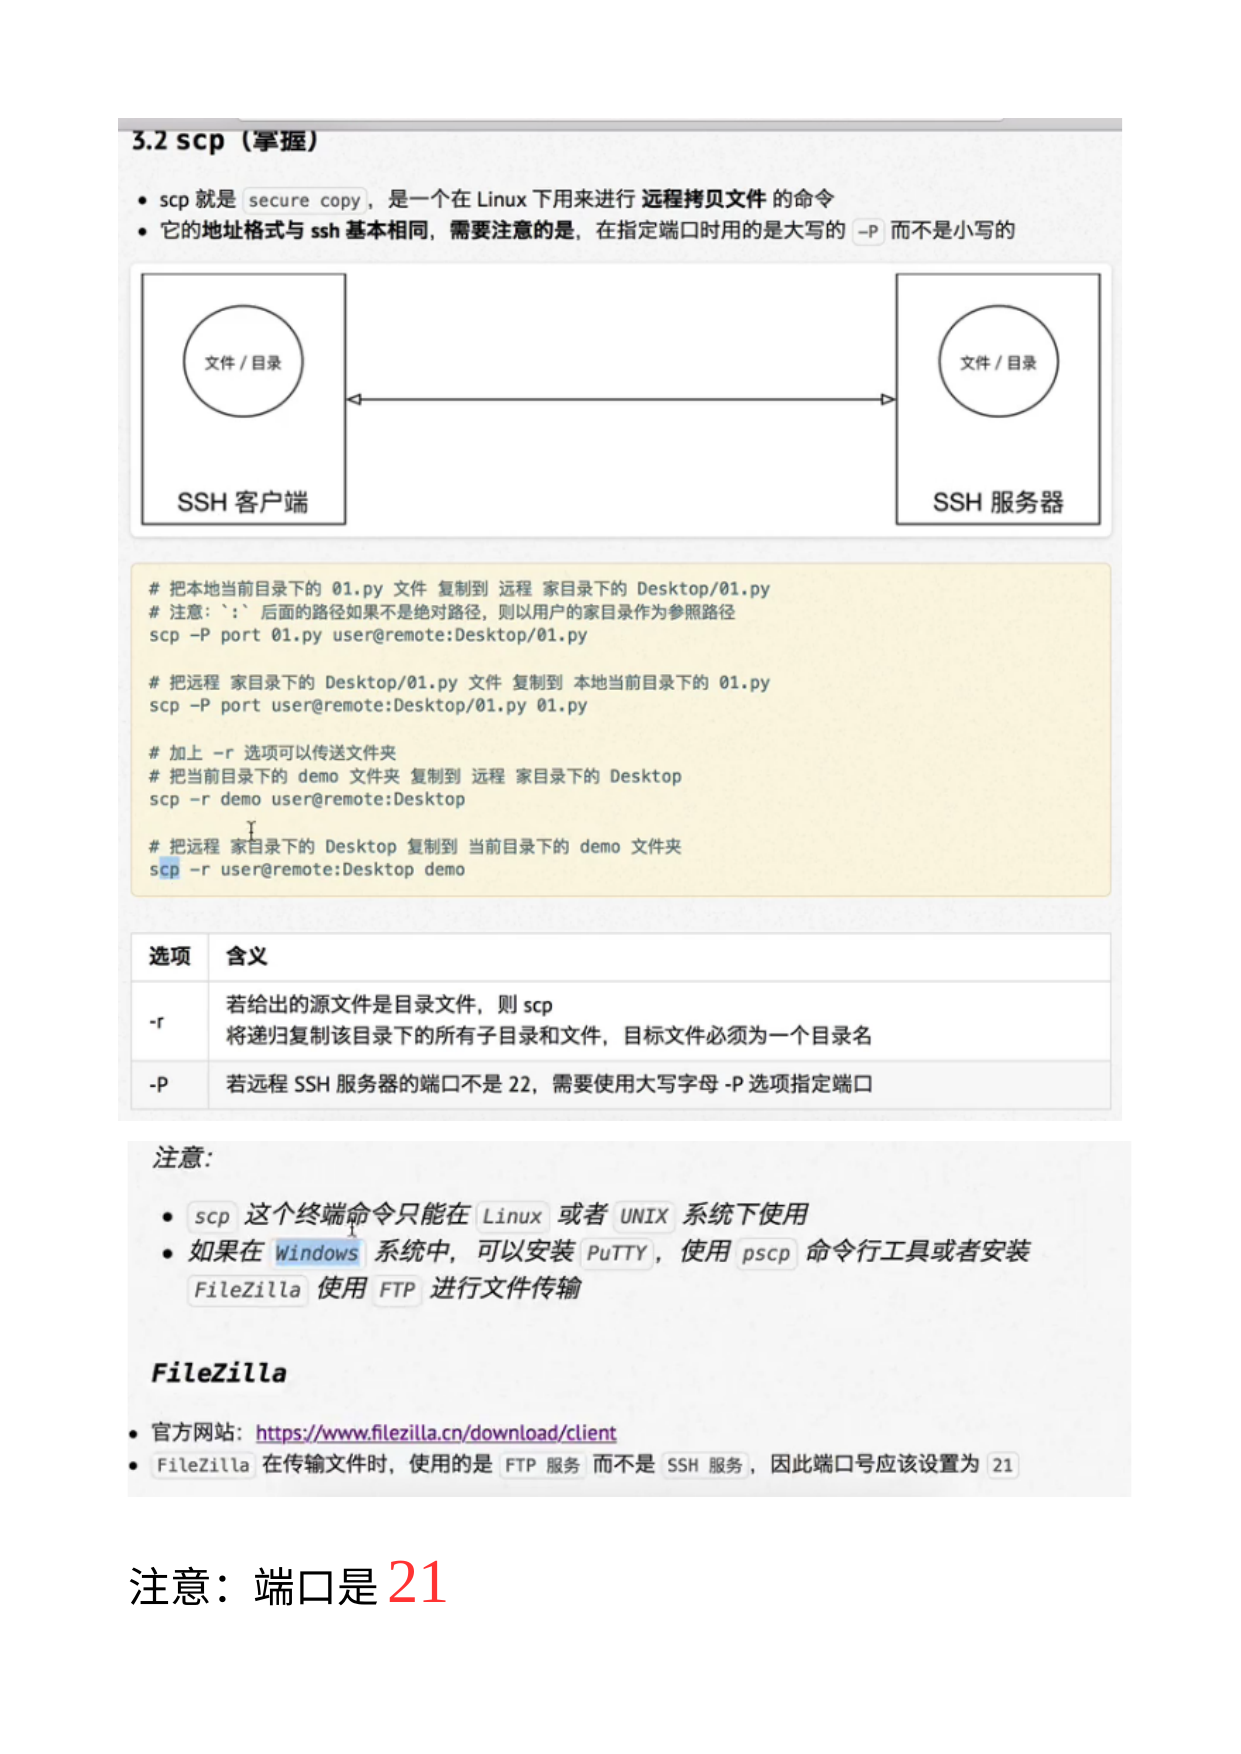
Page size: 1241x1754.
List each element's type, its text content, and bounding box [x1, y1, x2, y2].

text 注意：端口是21 [118, 1544, 1122, 1616]
picture [127, 1141, 1132, 1497]
picture [118, 118, 1123, 1121]
